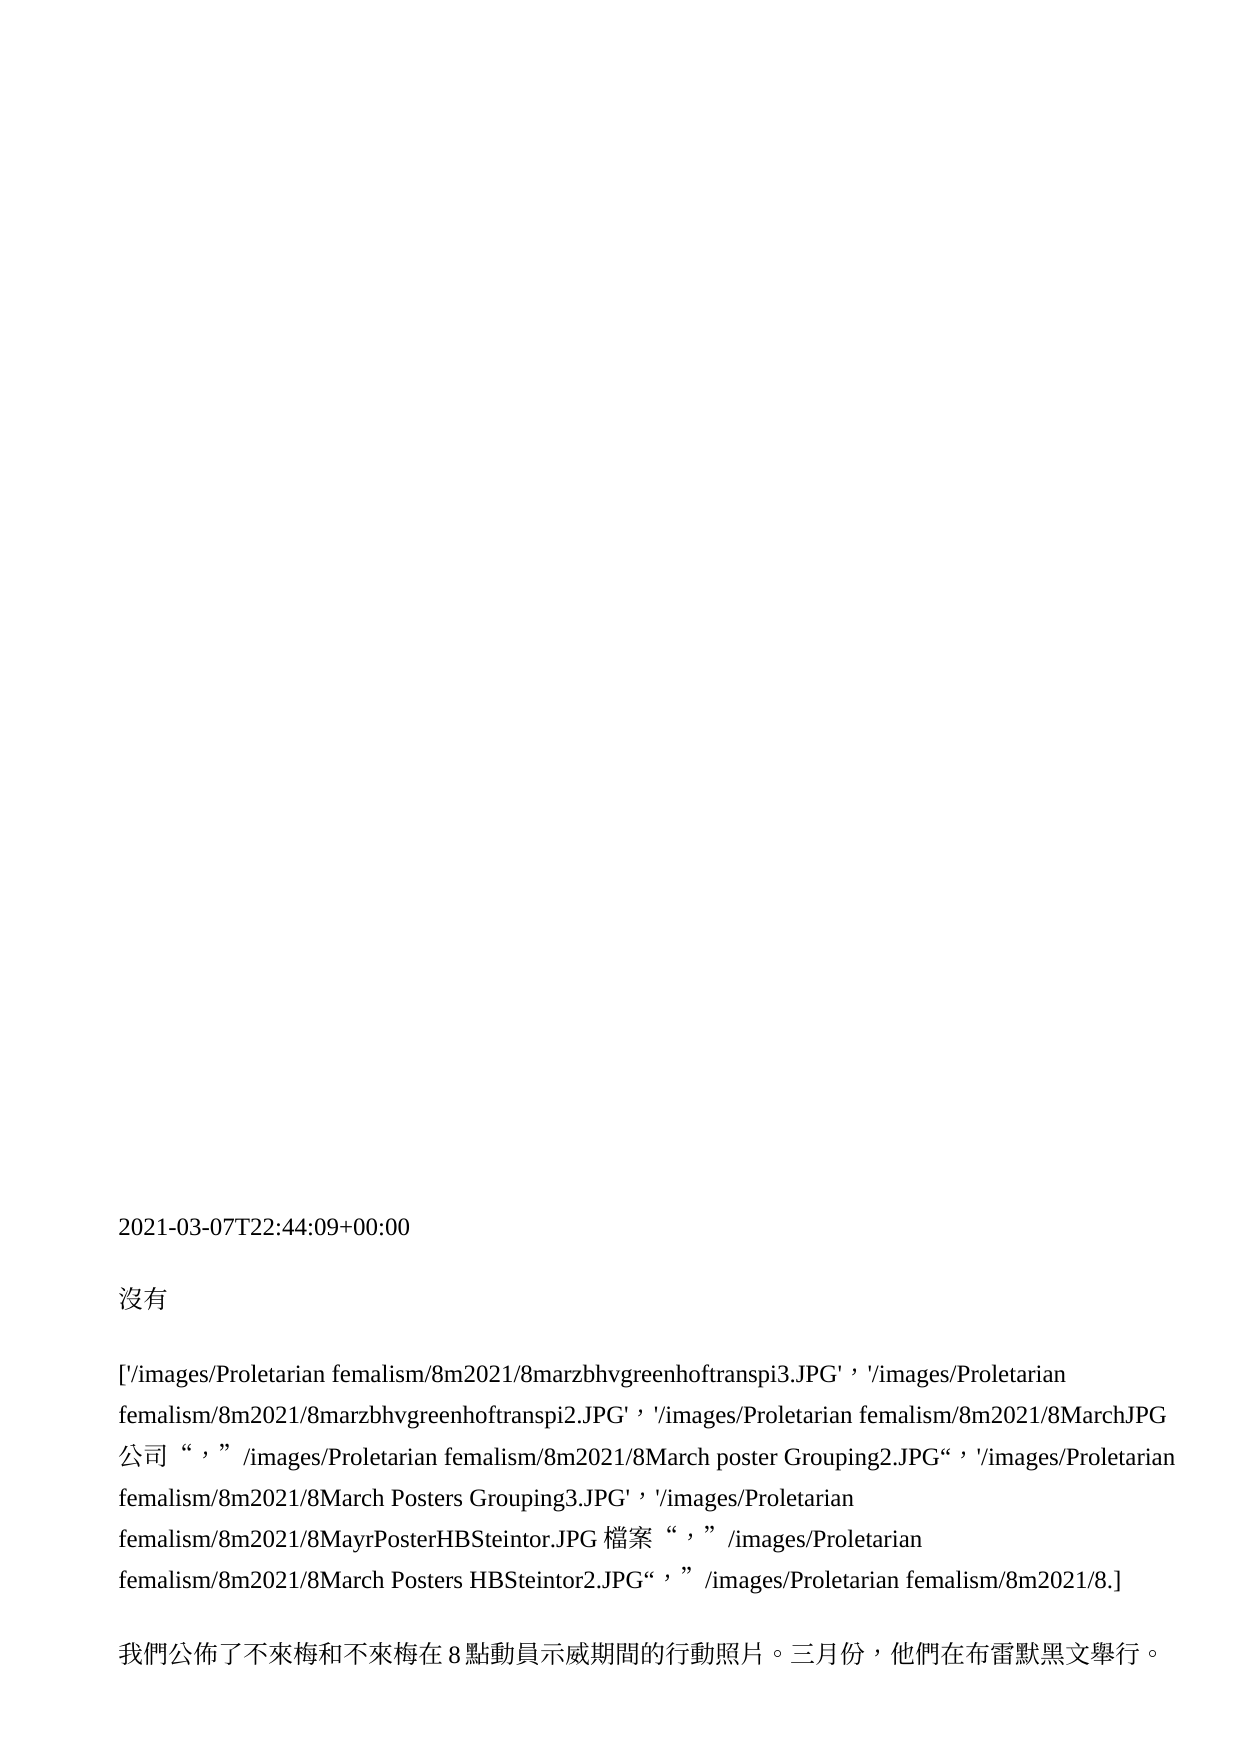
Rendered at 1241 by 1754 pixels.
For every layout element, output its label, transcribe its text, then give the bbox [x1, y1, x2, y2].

text 2021-03-07T22:44:09+00:00 沒有 ['/images/Proletarian femalism/8m2021/8marzbhvgreenhoftranspi3.JPG'，'/images/Proletarian femalism/8m2021/8marzbhvgreenhoftranspi2.JPG'，'/images/Proletarian femalism/8m2021/8MarchJPG公司“，”/images/Proletarian femalism/8m2021/8March poster Grouping2.JPG“，'/images/Proletarian femalism/8m2021/8March Posters Grouping3.JPG'，'/images/Proletarian femalism/8m2021/8MayrPosterHBSteintor.JPG檔案“，”/images/Proletarian femalism/8m2021/8March Posters HBSteintor2.JPG“，”/images/Proletarian femalism/8m2021/8.] 我們公佈了不來梅和不來梅在8點動員示威期間的行動照片。三月份，他們在布雷默黑文舉行。 [118, 1179, 1181, 1670]
